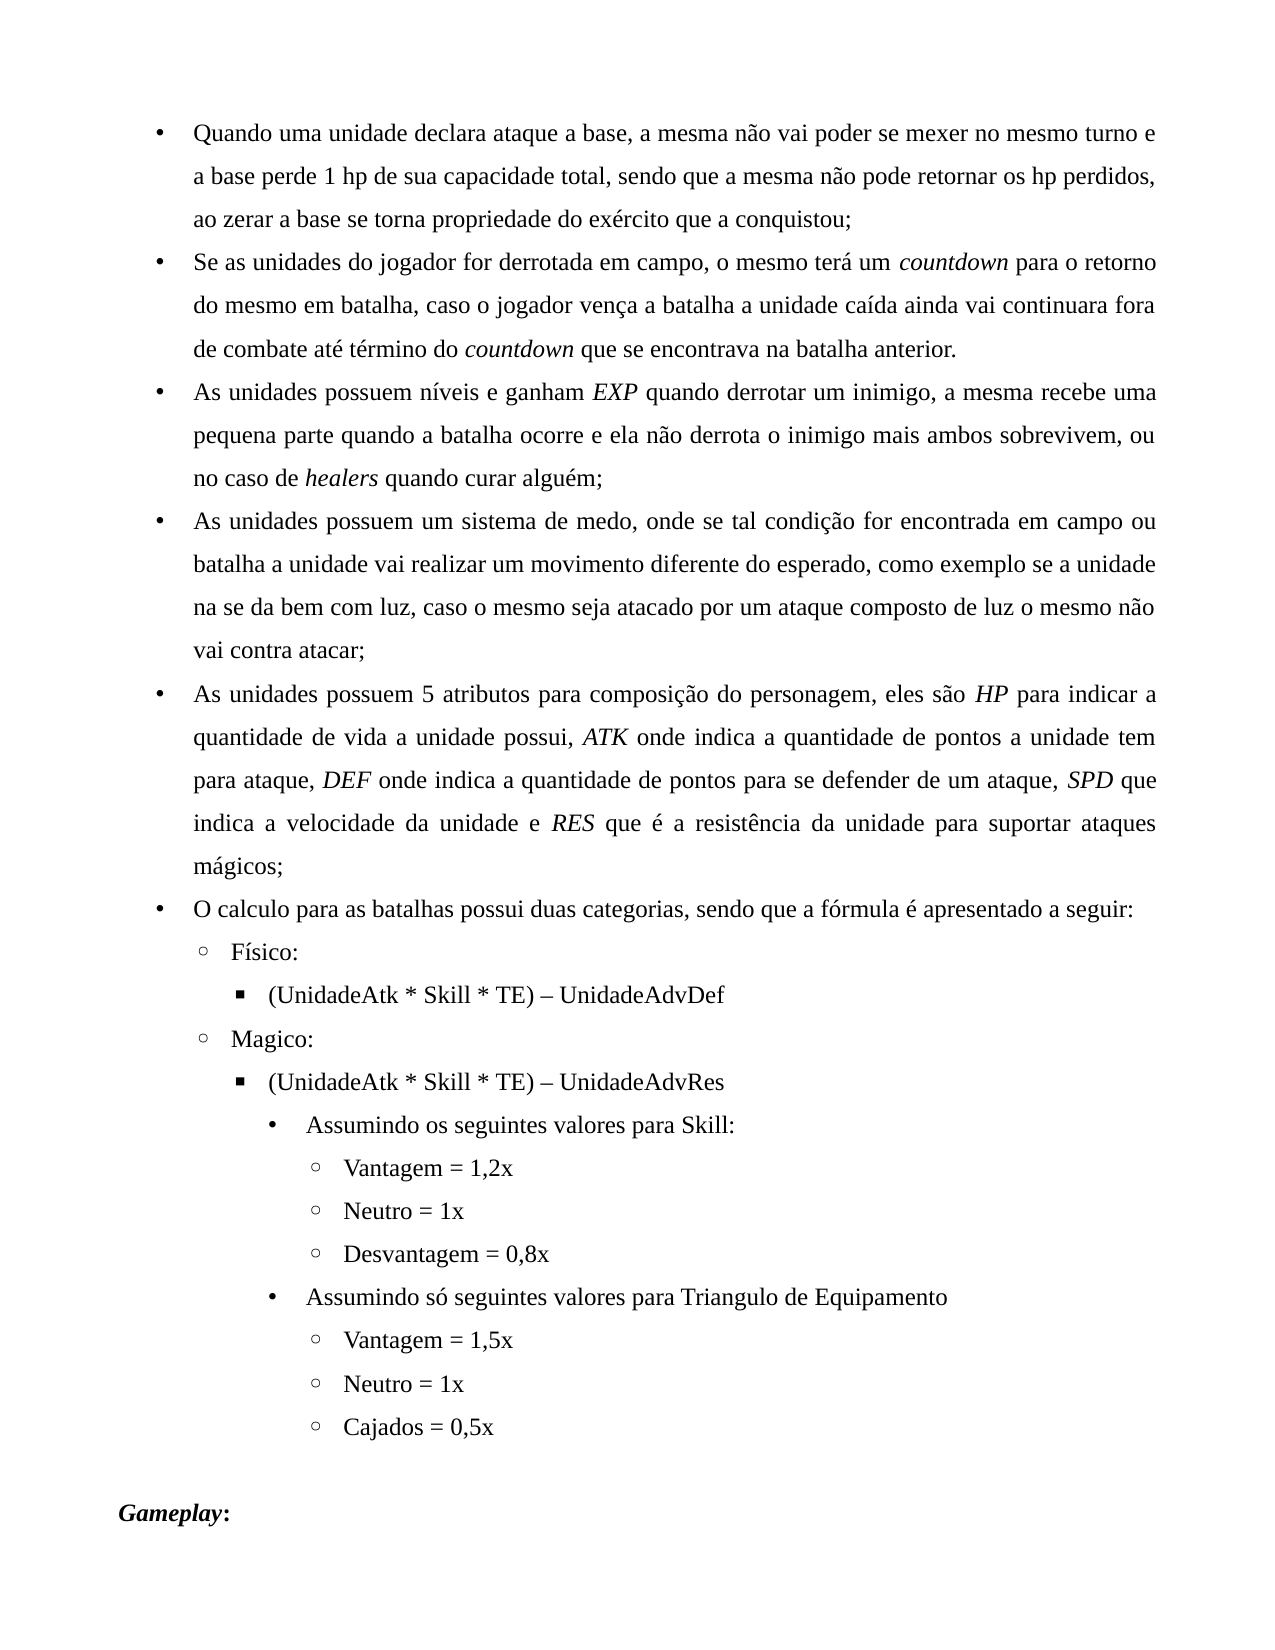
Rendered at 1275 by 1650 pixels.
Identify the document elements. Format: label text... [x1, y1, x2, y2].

list Quando uma unidade declara ataque a base, a mesma não vai poder se mexer no mesmo turno e a base perde 1 hp de sua capacidade total, sendo que a mesma não pode retornar os hp perdidos, ao zerar a base se torna propriedade do exército que a conquistou; [156, 118, 1157, 233]
list Assumindo os seguintes valores para Skill: [268, 1110, 1157, 1139]
list As unidades possuem um sistema de medo, onde se tal condição for encontrada em campo ou batalha a unidade vai realizar um movimento diferente do esperado, como exemplo se a unidade na se da bem com luz, caso o mesmo seja atacado por um ataque composto de luz o mesmo não vai contra atacar; [156, 506, 1157, 664]
list (UnidadeAtk * Skill * TE) – UnidadeAdvDef [231, 981, 1157, 1009]
list As unidades possuem 5 atributos para composição do personagem, eles são HP para indicar a quantidade de vida a unidade possui, ATK onde indica a quantidade de pontos a unidade tem para ataque, DEF onde indica a quantidade de pontos para se defender de um ataque, SPD que indica a velocidade da unidade e RES que é a resistência da unidade para suportar ataques mágicos; [156, 679, 1157, 880]
list Neutro = 1x [306, 1369, 1157, 1397]
list Vantagem = 1,5x [306, 1326, 1157, 1354]
list Assumindo só seguintes valores para Triangulo de Equipamento [268, 1282, 1157, 1311]
list Cajados = 0,5x [306, 1412, 1157, 1441]
list Neutro = 1x [306, 1196, 1157, 1225]
list Se as unidades do jogador for derrotada em campo, o mesmo terá um countdown para o retorno do mesmo em batalha, caso o jogador vença a batalha a unidade caída ainda vai continuara fora de combate até término do countdown que se encontrava na batalha anterior. [156, 247, 1157, 362]
list (UnidadeAtk * Skill * TE) – UnidadeAdvRes [231, 1067, 1157, 1096]
list Magico: [193, 1024, 1157, 1052]
text Gameplay: [118, 1498, 1157, 1527]
list Físico: [193, 937, 1157, 966]
list O calculo para as batalhas possui duas categorias, sendo que a fórmula é apresentado a seguir: [156, 894, 1157, 923]
list Vantagem = 1,2x [306, 1153, 1157, 1182]
list As unidades possuem níveis e ganham EXP quando derrotar um inimigo, a mesma recebe uma pequena parte quando a batalha ocorre e ela não derrota o inimigo mais ambos sobrevivem, ou no caso de healers quando curar alguém; [156, 377, 1157, 492]
list Desvantagem = 0,8x [306, 1239, 1157, 1268]
